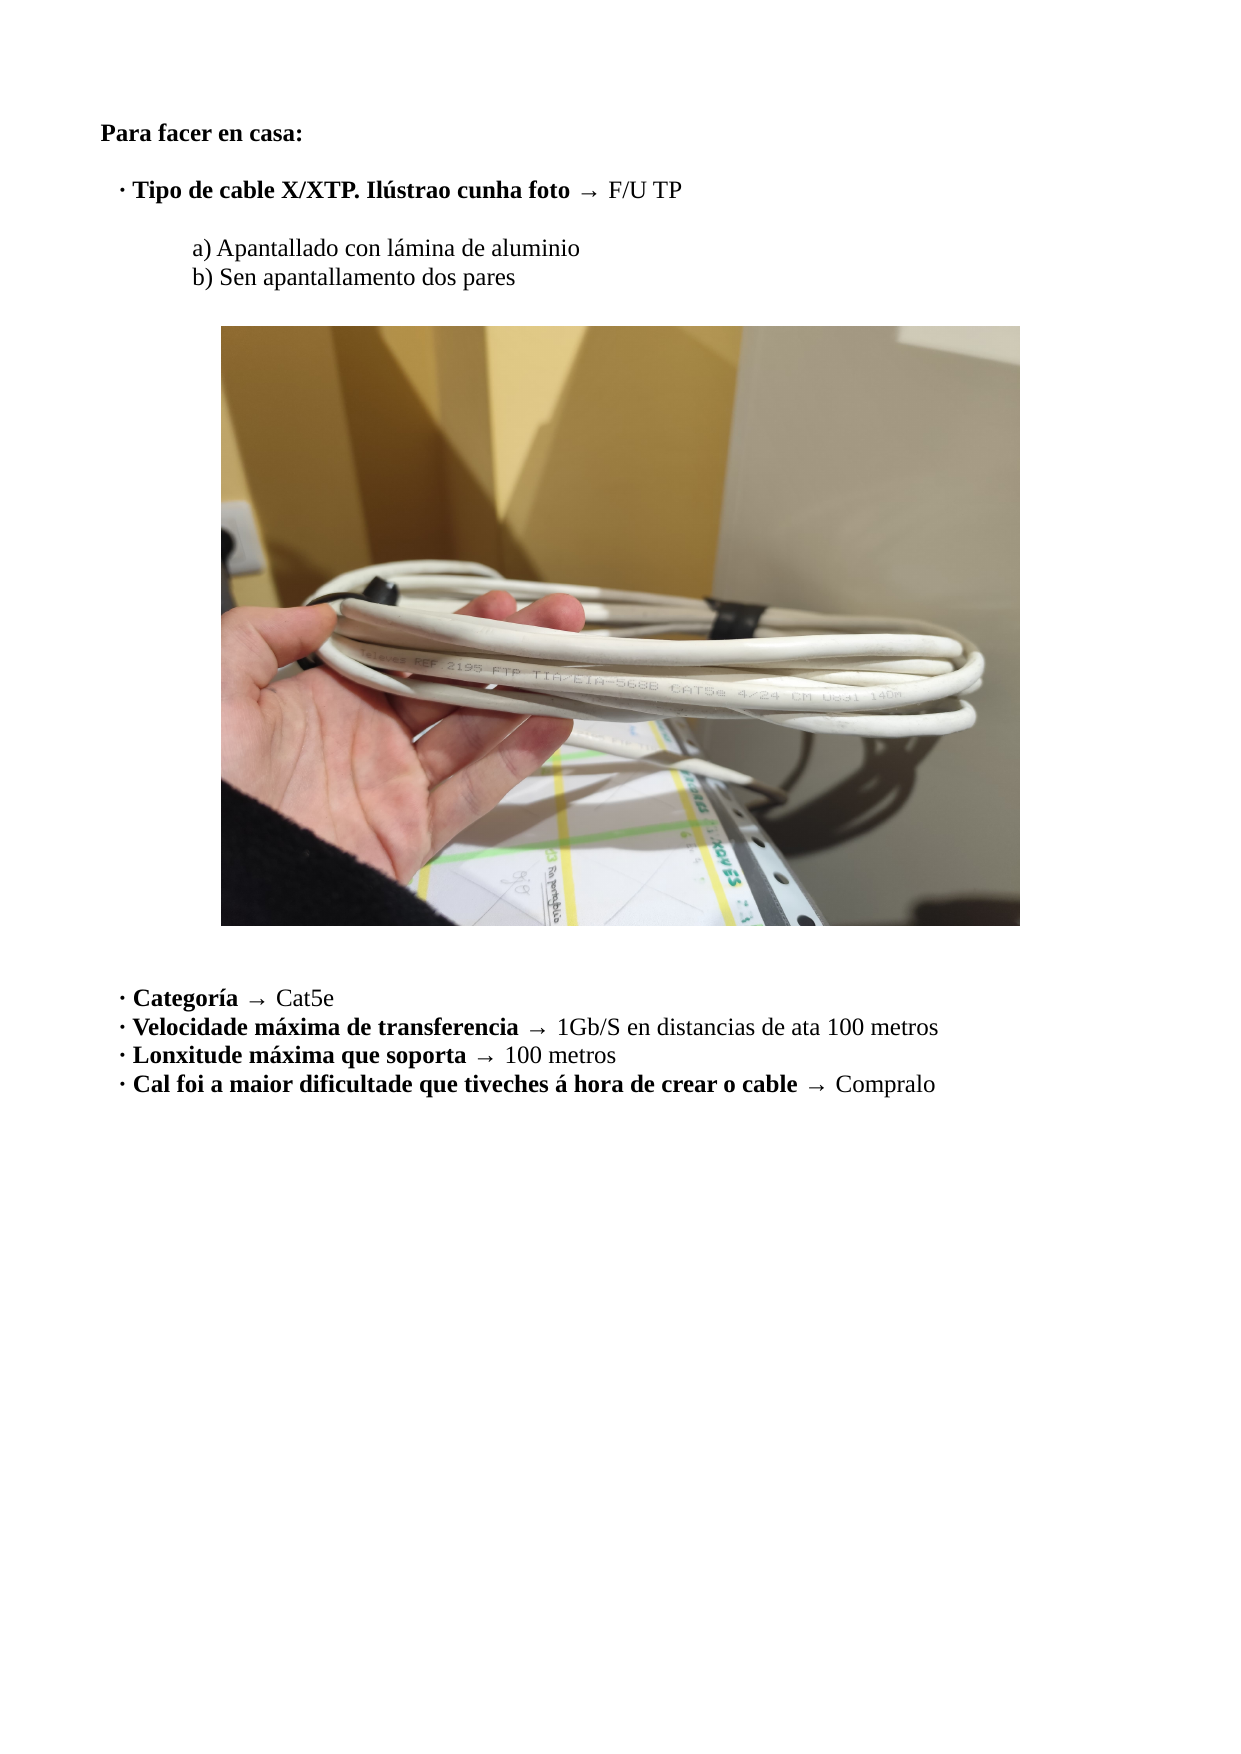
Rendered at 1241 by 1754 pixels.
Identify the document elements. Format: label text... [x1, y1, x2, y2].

text Para facer en casa: [100, 118, 1122, 147]
text · Cal foi a maior dificultade que tiveches á hora de crear o cable → Compralo [118, 1069, 1122, 1098]
text · Tipo de cable X/XTP. Ilústrao cunha foto → F/U TP [118, 176, 1122, 204]
text a) Apantallado con lámina de aluminio [118, 233, 1122, 262]
text · Lonxitude máxima que soporta → 100 metros [118, 1041, 1122, 1069]
text · Velocidade máxima de transferencia → 1Gb/S en distancias de ata 100 metros [118, 1012, 1122, 1041]
picture [221, 326, 1020, 926]
text · Categoría → Cat5e [118, 983, 1122, 1012]
text b) Sen apantallamento dos pares [118, 262, 1122, 291]
